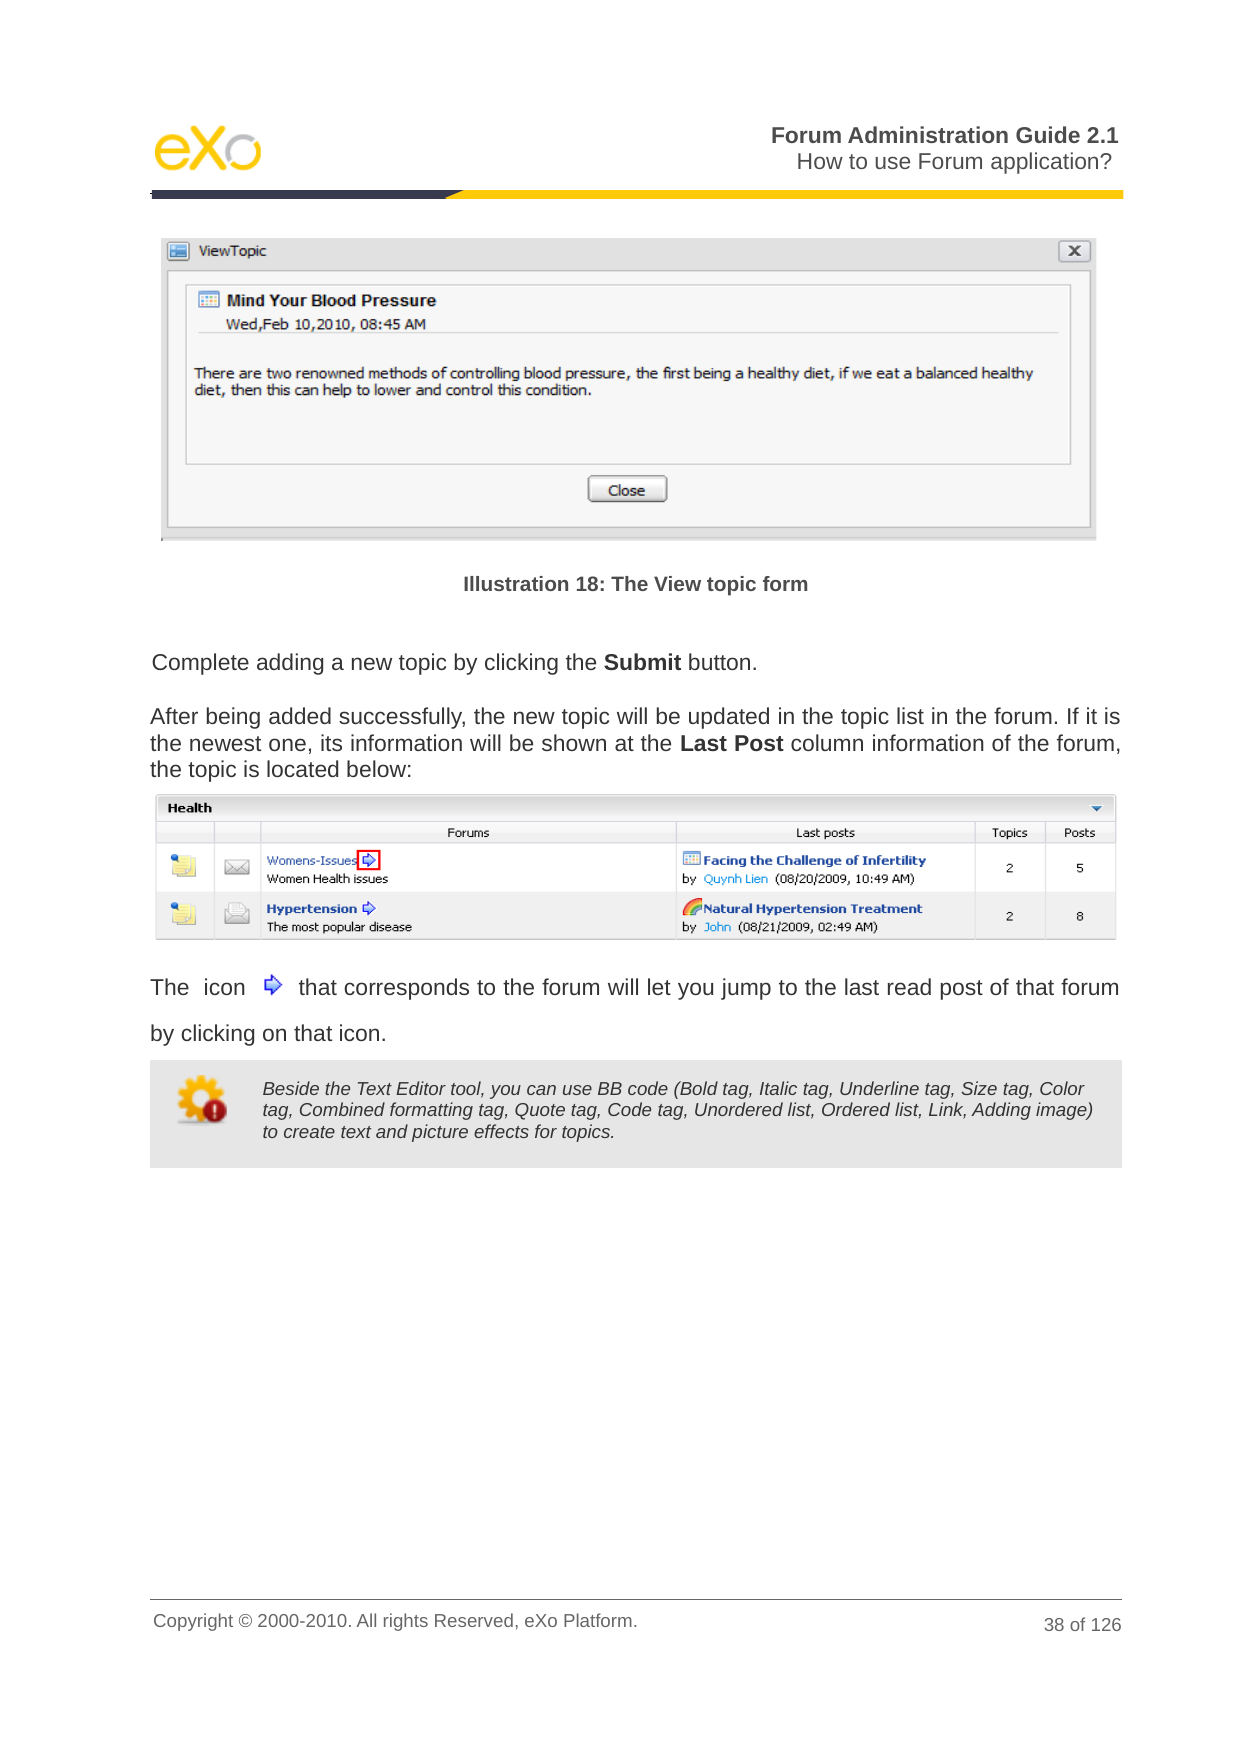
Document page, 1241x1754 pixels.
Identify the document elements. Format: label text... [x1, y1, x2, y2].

picture [260, 970, 284, 1000]
list Illustration 19: The View topic form [150, 307, 1122, 596]
table_header Beside the Text Editor tool, you can use BB code (Bold tag, Italic tag, Underline tag, Size tag, Color tag, Combined formatting tag, Quote tag, Code tag, Unordered list, Ordered list, Link, Adding image) to create text and picture effects for topics. [257, 1060, 1122, 1168]
picture [155, 125, 262, 171]
table_header [150, 1060, 257, 1168]
picture [176, 1075, 227, 1126]
picture [151, 190, 1124, 199]
picture [152, 791, 1120, 942]
list Complete adding a new topic by clicking the Submit button. [114, 649, 1122, 675]
text After being added successfully, the new topic will be updated in the topic list in the forum. If it is the newest one, its information will be shown at the Last Post column information of the forum, the topic is located below: [150, 703, 1122, 782]
text The icon that corresponds to the forum will let you jump to the last read post of that forum by clicking on that icon. [150, 797, 1122, 1047]
picture [161, 238, 1097, 541]
